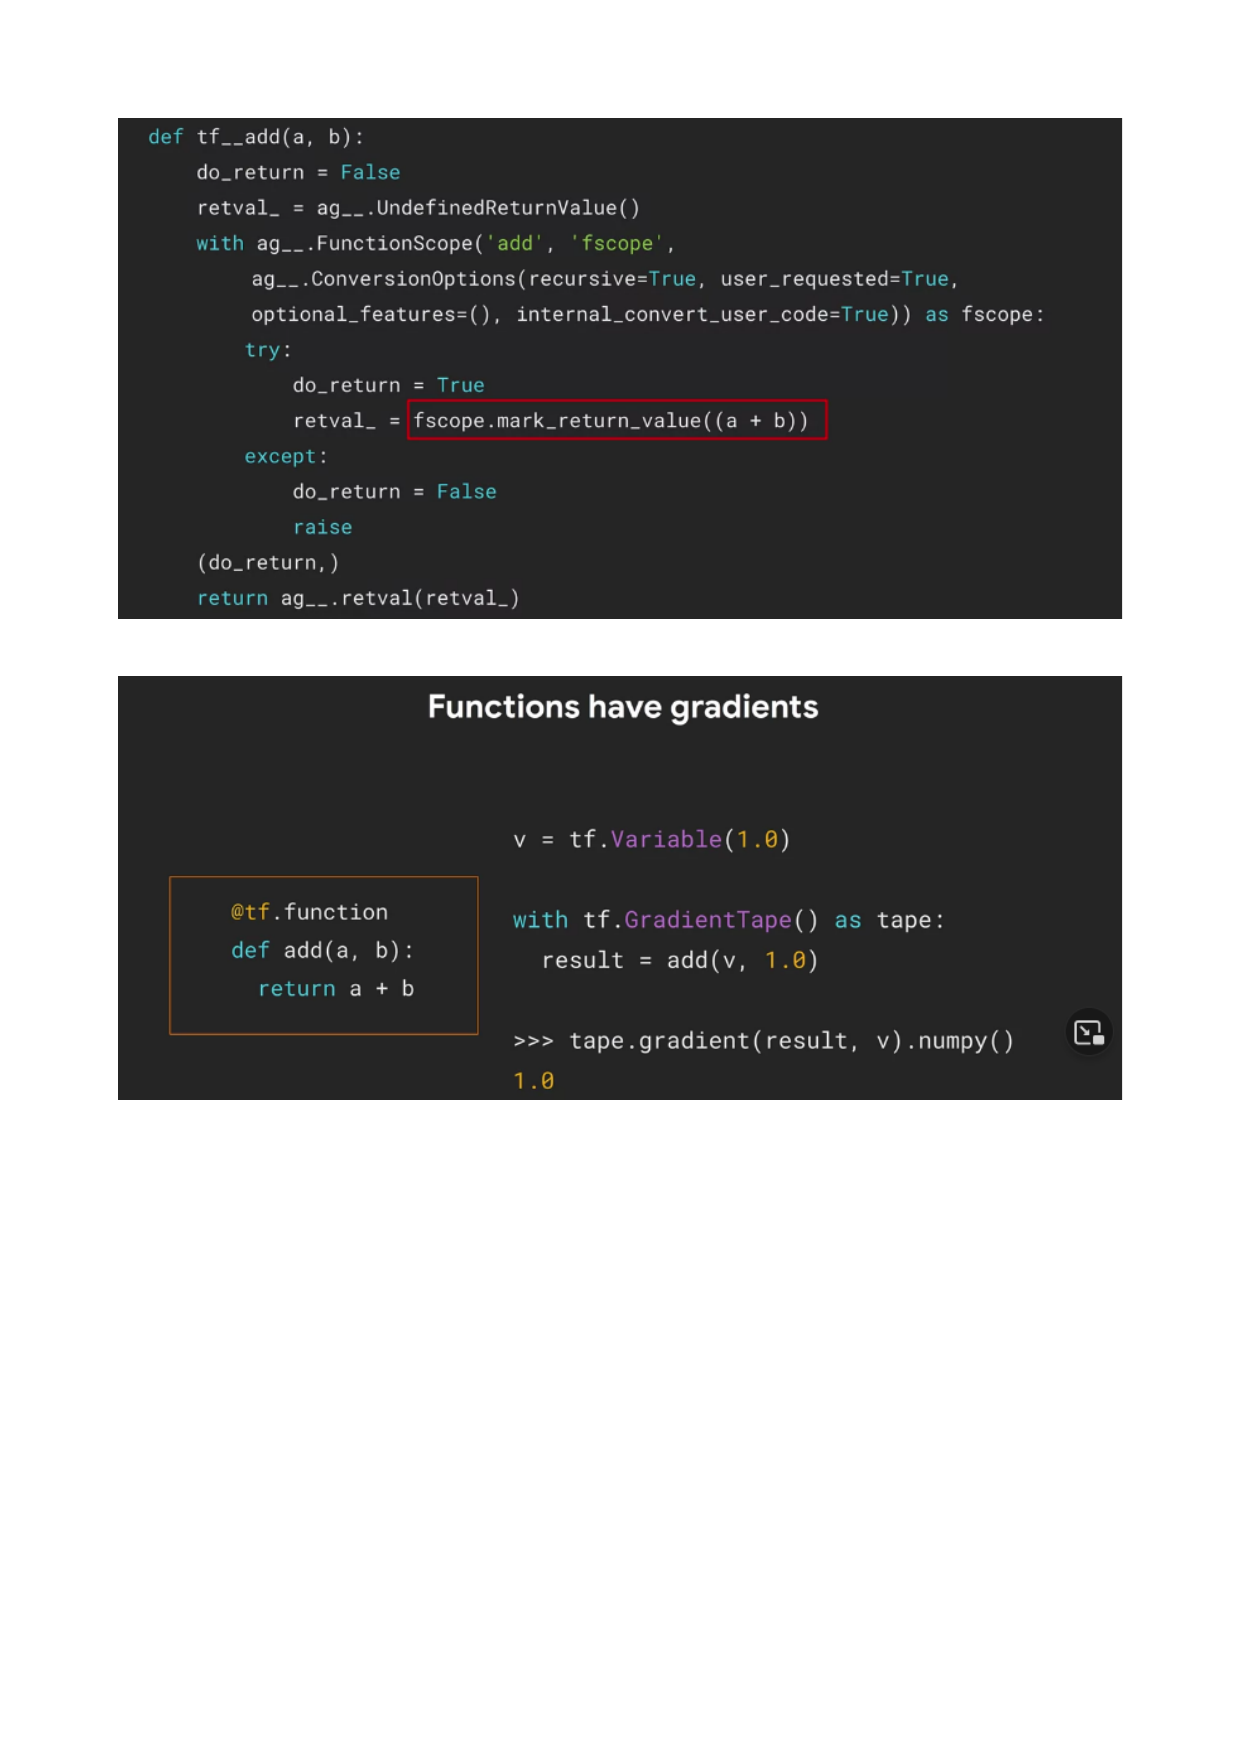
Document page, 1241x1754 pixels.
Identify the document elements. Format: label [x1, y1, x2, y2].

picture [118, 676, 1123, 1100]
picture [118, 118, 1123, 619]
